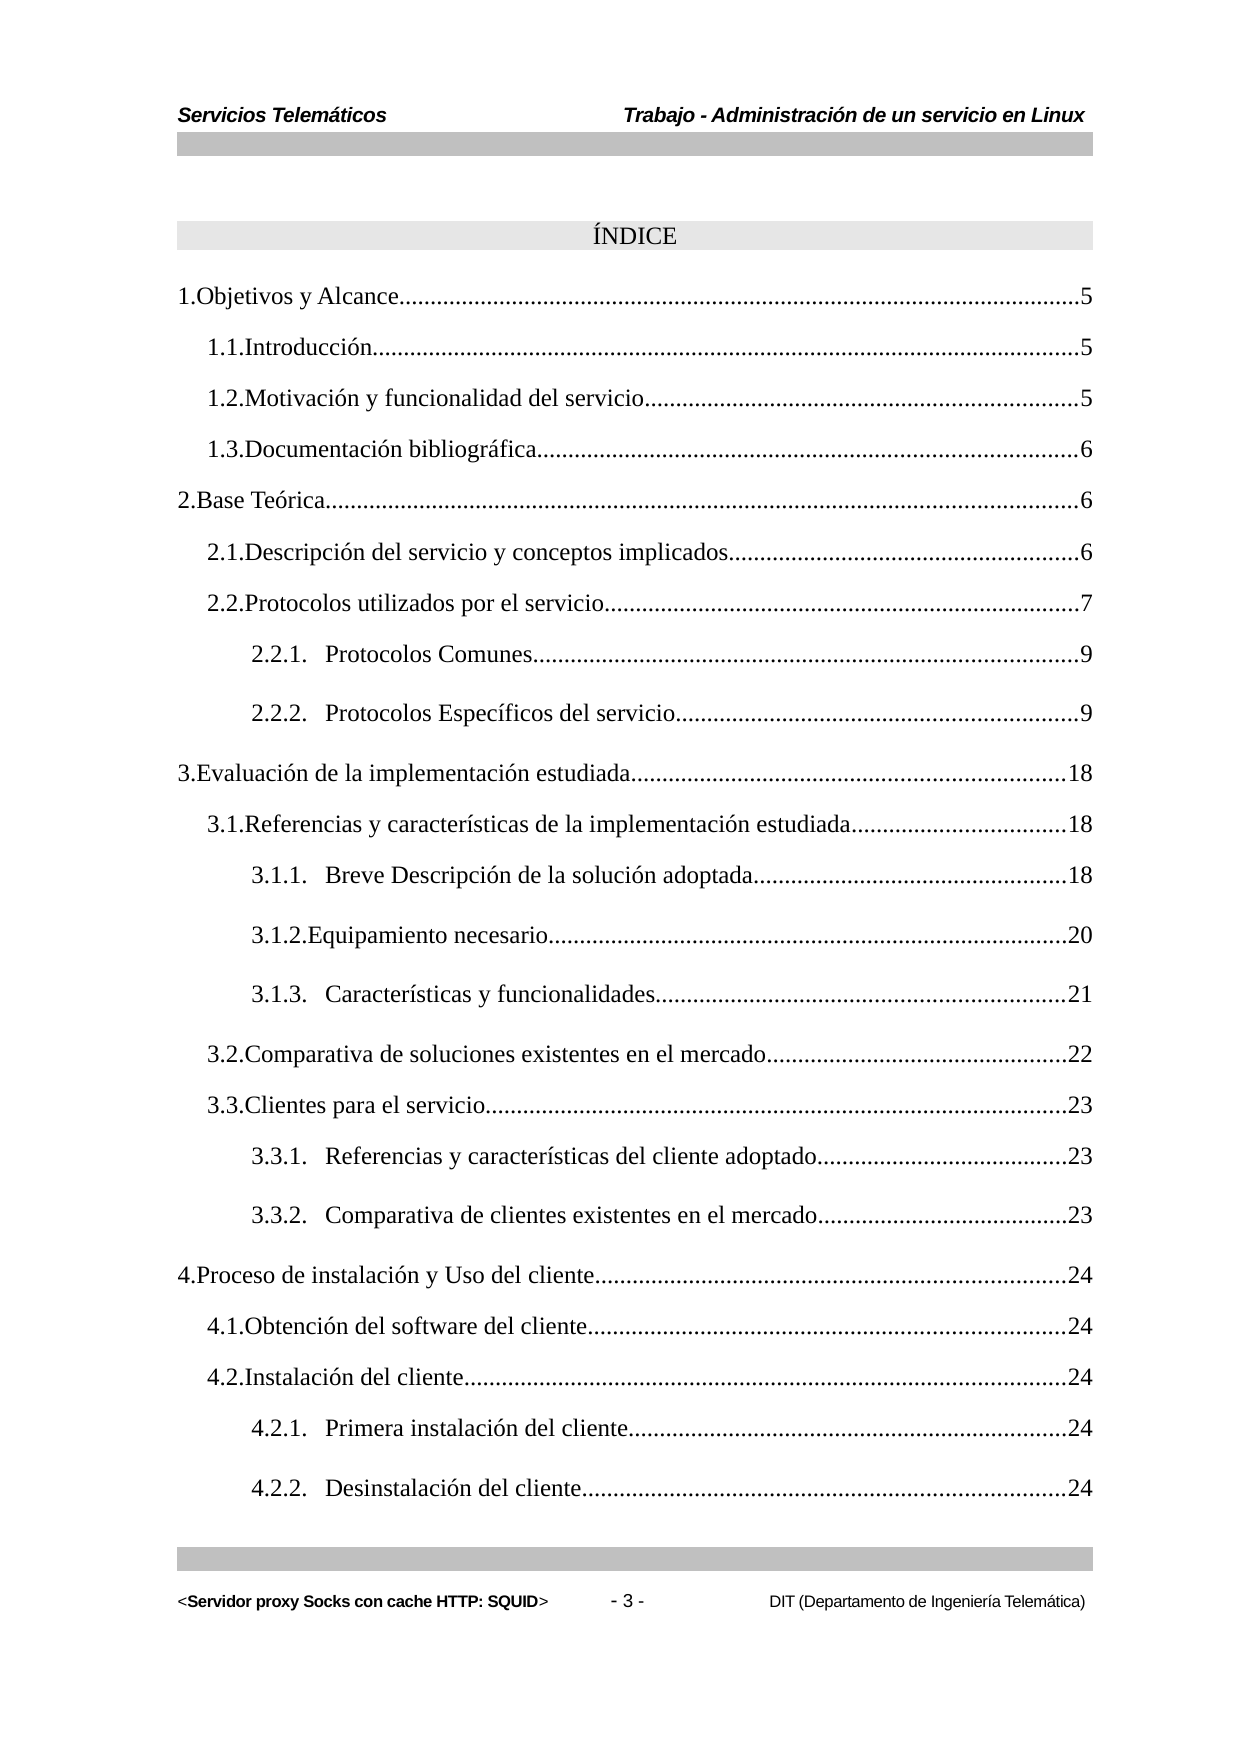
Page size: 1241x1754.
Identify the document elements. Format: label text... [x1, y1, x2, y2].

text 1.1. Introducción 5 [207, 332, 1093, 361]
text 1.2. Motivación y funcionalidad del servicio 5 [207, 383, 1093, 412]
text 3.1.2. Equipamiento necesario 20 [251, 920, 1093, 948]
text 3.3.1. Referencias y características del cliente adoptado 23 [251, 1141, 1093, 1170]
text 4. Proceso de instalación y Uso del cliente 24 [177, 1260, 1093, 1289]
text 4.2.2. Desinstalación del cliente 24 [251, 1473, 1093, 1502]
text 3.1. Referencias y características de la implementación estudiada 18 [207, 809, 1093, 838]
text 3.2. Comparativa de soluciones existentes en el mercado 22 [207, 1039, 1093, 1067]
text 3.3.2. Comparativa de clientes existentes en el mercado 23 [251, 1200, 1093, 1229]
text 2. Base Teórica 6 [177, 486, 1093, 514]
text 3.1.1. Breve Descripción de la solución adoptada 18 [251, 860, 1093, 889]
text 2.2. Protocolos utilizados por el servicio 7 [207, 588, 1093, 617]
text 4.1. Obtención del software del cliente 24 [207, 1311, 1093, 1340]
text ÍNDICE [177, 221, 1093, 250]
text 2.2.1. Protocolos Comunes 9 [251, 639, 1093, 668]
text 1. Objetivos y Alcance 5 [177, 281, 1093, 310]
text 2.2.2. Protocolos Específicos del servicio 9 [251, 698, 1093, 727]
text 3. Evaluación de la implementación estudiada 18 [177, 758, 1093, 787]
text 2.1. Descripción del servicio y conceptos implicados 6 [207, 537, 1093, 565]
text 3.1.3. Características y funcionalidades 21 [251, 979, 1093, 1008]
text 4.2.1. Primera instalación del cliente 24 [251, 1413, 1093, 1442]
text 1.3. Documentación bibliográfica 6 [207, 434, 1093, 463]
text 4.2. Instalación del cliente 24 [207, 1362, 1093, 1391]
text 3.3. Clientes para el servicio 23 [207, 1090, 1093, 1118]
